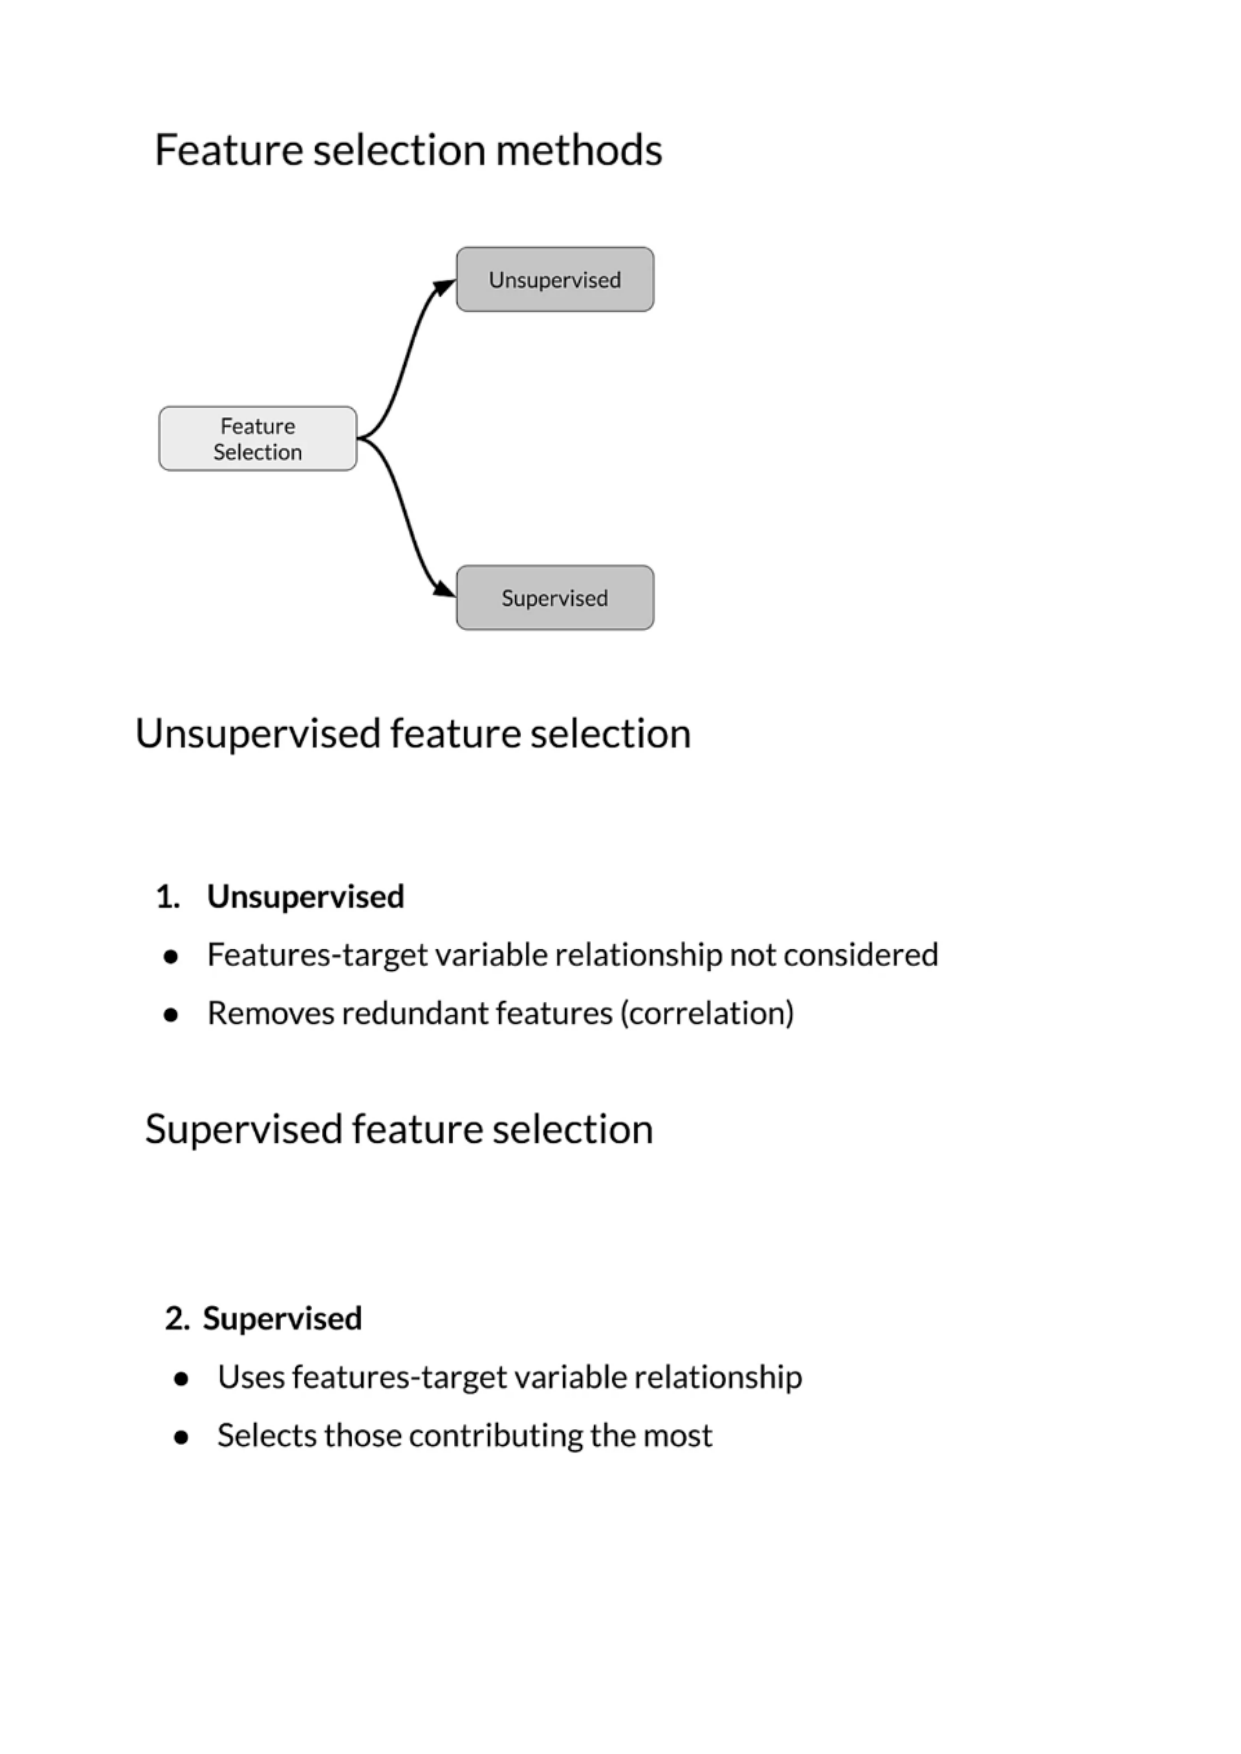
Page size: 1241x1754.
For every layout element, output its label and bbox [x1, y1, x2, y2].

picture [118, 1098, 1123, 1476]
picture [118, 118, 1123, 648]
picture [118, 705, 1123, 1041]
